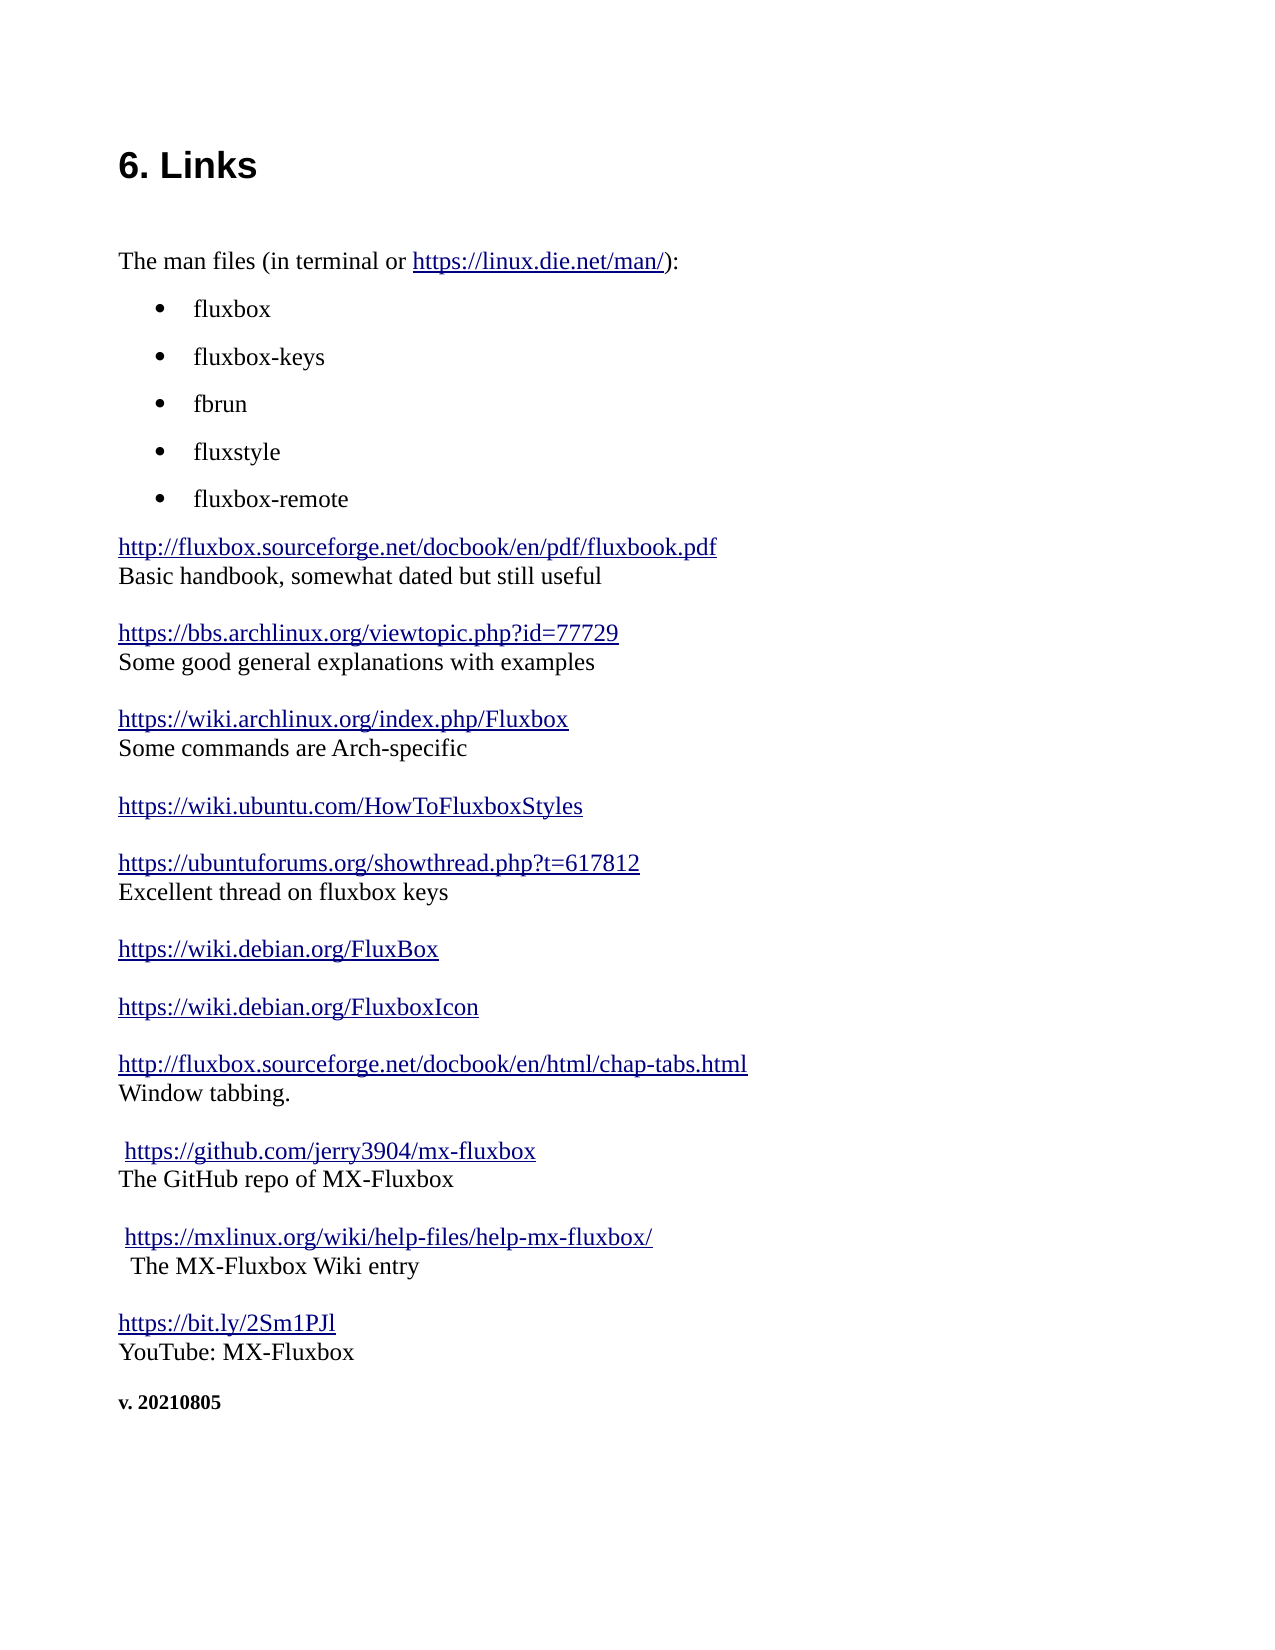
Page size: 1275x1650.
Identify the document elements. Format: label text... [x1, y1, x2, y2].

text https://github.com/jerry3904/mx-fluxbox [118, 1136, 1157, 1164]
text https://bbs.archlinux.org/viewtopic.php?id=77729 [118, 618, 1157, 647]
text The man files (in terminal or https://linux.die.net/man/): [118, 246, 1157, 275]
list fluxbox-remote [156, 484, 1157, 513]
text Excellent thread on fluxbox keys [118, 877, 1157, 906]
text Some good general explanations with examples [118, 647, 1157, 676]
subtitle 6. Links [118, 143, 1157, 186]
text v. 20210805 [118, 1390, 1157, 1414]
list fluxstyle [156, 437, 1157, 466]
text http://fluxbox.sourceforge.net/docbook/en/pdf/fluxbook.pdf [118, 532, 1157, 561]
text https://wiki.debian.org/FluxboxIcon [118, 992, 1157, 1021]
text YouTube: MX-Fluxbox [118, 1337, 1157, 1366]
text The MX-Fluxbox Wiki entry [118, 1251, 1157, 1279]
text Basic handbook, somewhat dated but still useful [118, 561, 1157, 589]
text The GitHub repo of MX-Fluxbox [118, 1164, 1157, 1193]
text Window tabbing. [118, 1078, 1157, 1107]
list fluxbox [156, 294, 1157, 323]
text https://mxlinux.org/wiki/help-files/help-mx-fluxbox/ [118, 1222, 1157, 1251]
text https://bit.ly/2Sm1PJl [118, 1308, 1157, 1337]
text https://wiki.debian.org/FluxBox [118, 934, 1157, 963]
text https://ubuntuforums.org/showthread.php?t=617812 [118, 848, 1157, 877]
list fbrun [156, 389, 1157, 418]
text https://wiki.ubuntu.com/HowToFluxboxStyles [118, 791, 1157, 819]
list fluxbox-keys [156, 342, 1157, 370]
text Some commands are Arch-specific [118, 733, 1157, 762]
text http://fluxbox.sourceforge.net/docbook/en/html/chap-tabs.html [118, 1049, 1157, 1078]
text https://wiki.archlinux.org/index.php/Fluxbox [118, 704, 1157, 733]
